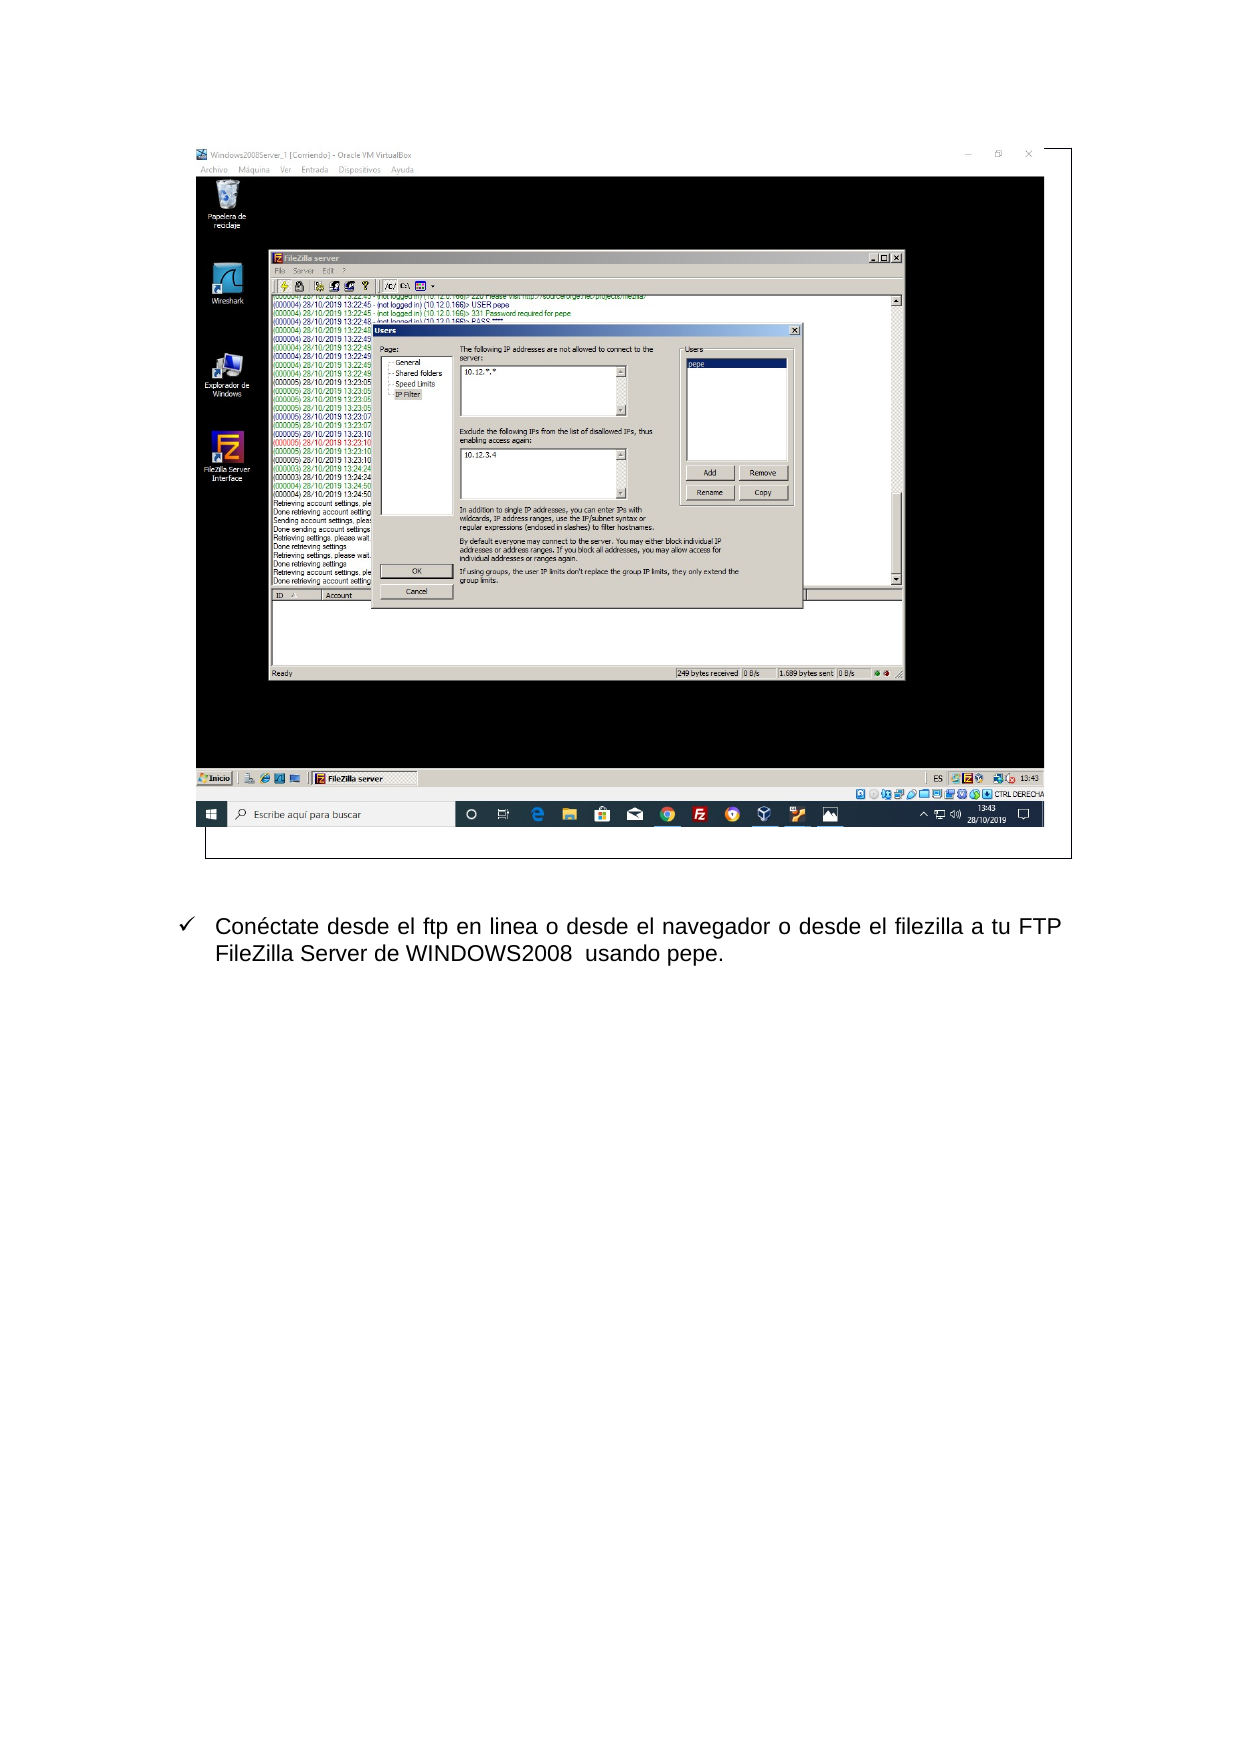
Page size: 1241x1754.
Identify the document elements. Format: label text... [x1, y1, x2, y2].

picture [196, 147, 1045, 827]
list Conéctate desde el ftp en linea o desde el navegador o desde el filezilla a tu FTP FileZilla Server de WINDOWS2008 usando pepe. [177, 913, 1063, 966]
